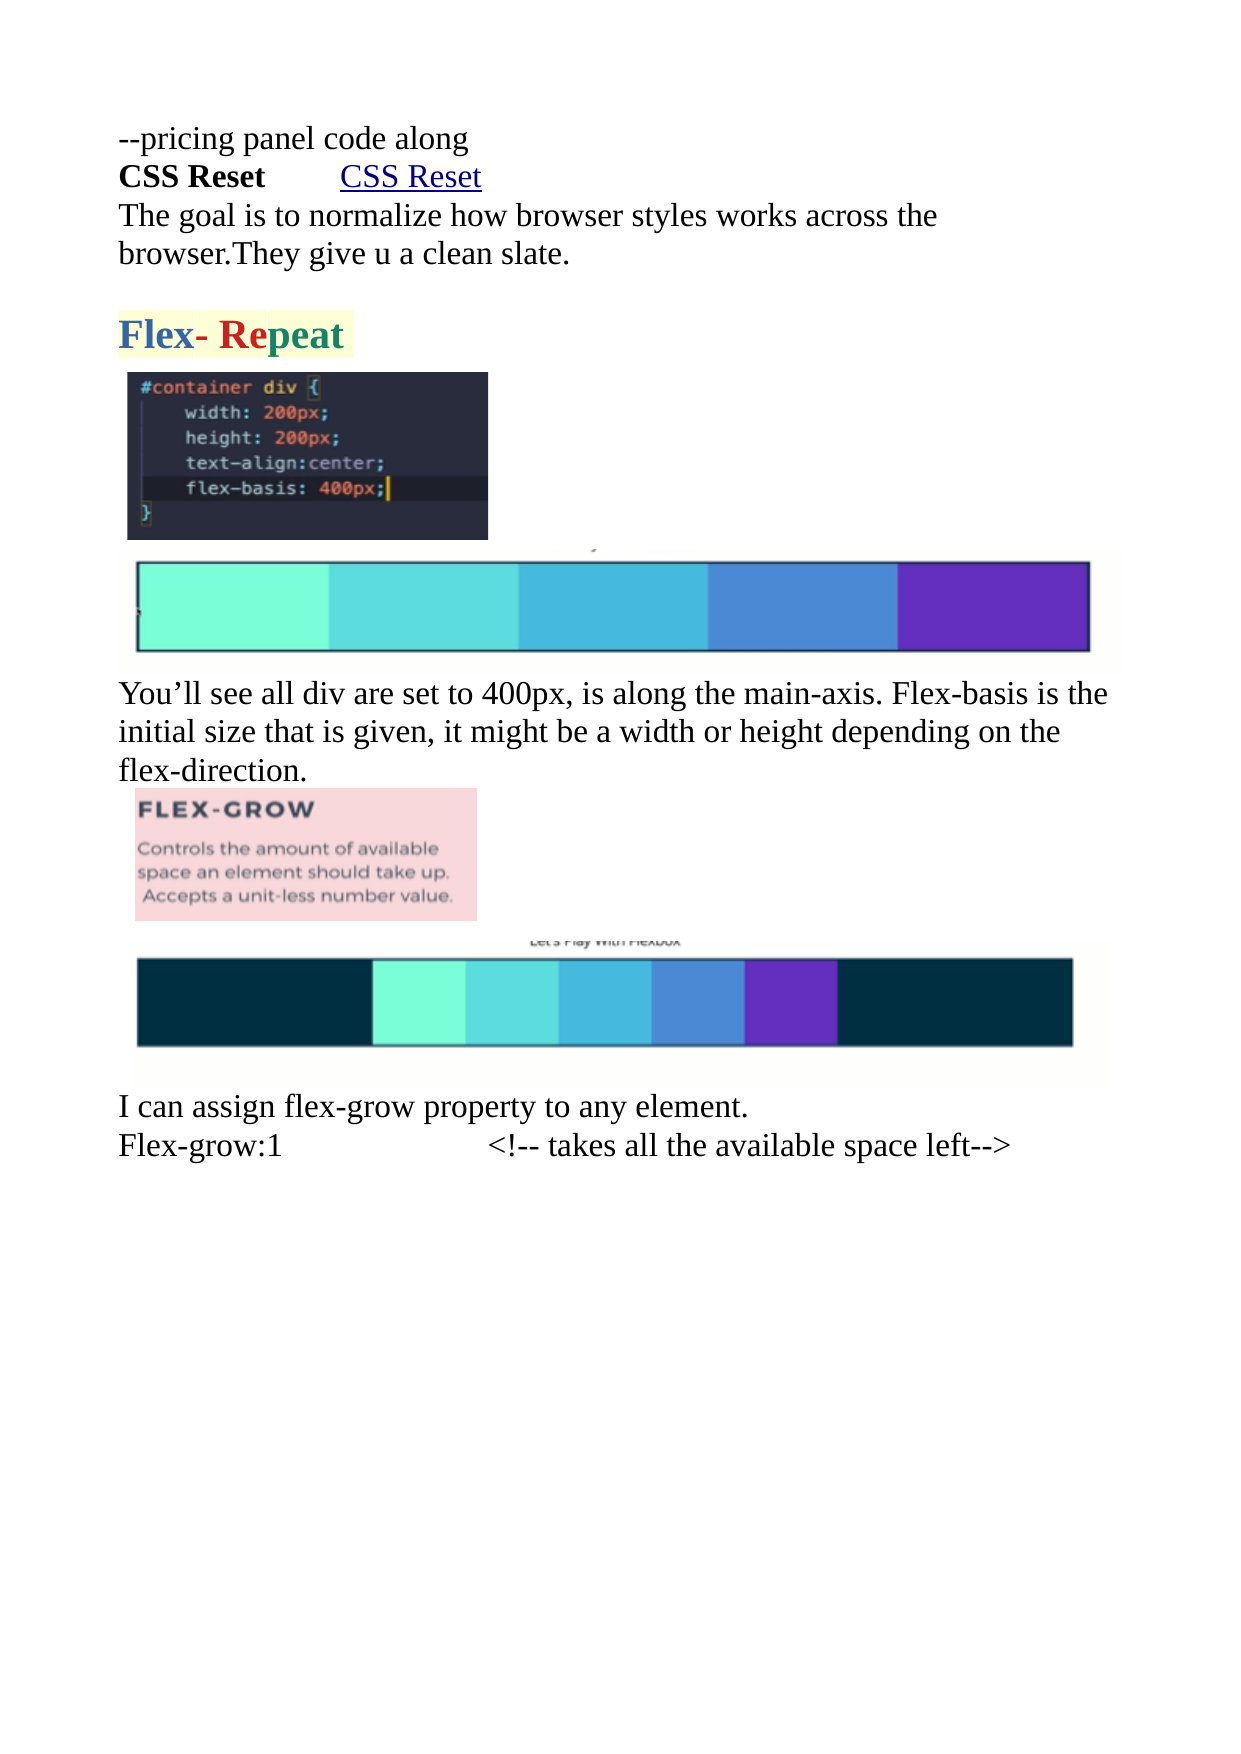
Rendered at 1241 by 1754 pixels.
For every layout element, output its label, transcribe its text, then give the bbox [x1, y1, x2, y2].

text Flex- Repeat [118, 310, 1122, 358]
text --pricing panel code along [118, 118, 1122, 156]
text I can assign flex-grow property to any element. [118, 941, 1122, 1125]
picture [118, 549, 1123, 674]
text CSS Reset CSS Reset [118, 156, 1122, 195]
text You’ll see all div are set to 400px, is along the main-axis. Flex-basis is the initial size that is given, it might be a width or height depending on the flex-direction. [118, 674, 1122, 788]
picture [131, 941, 1110, 1087]
text The goal is to normalize how browser styles works across the browser.They give u a clean slate. [118, 195, 1122, 271]
picture [135, 788, 478, 921]
text Flex-grow:1 <!-- takes all the available space left--> [118, 1125, 1122, 1163]
picture [127, 372, 489, 540]
